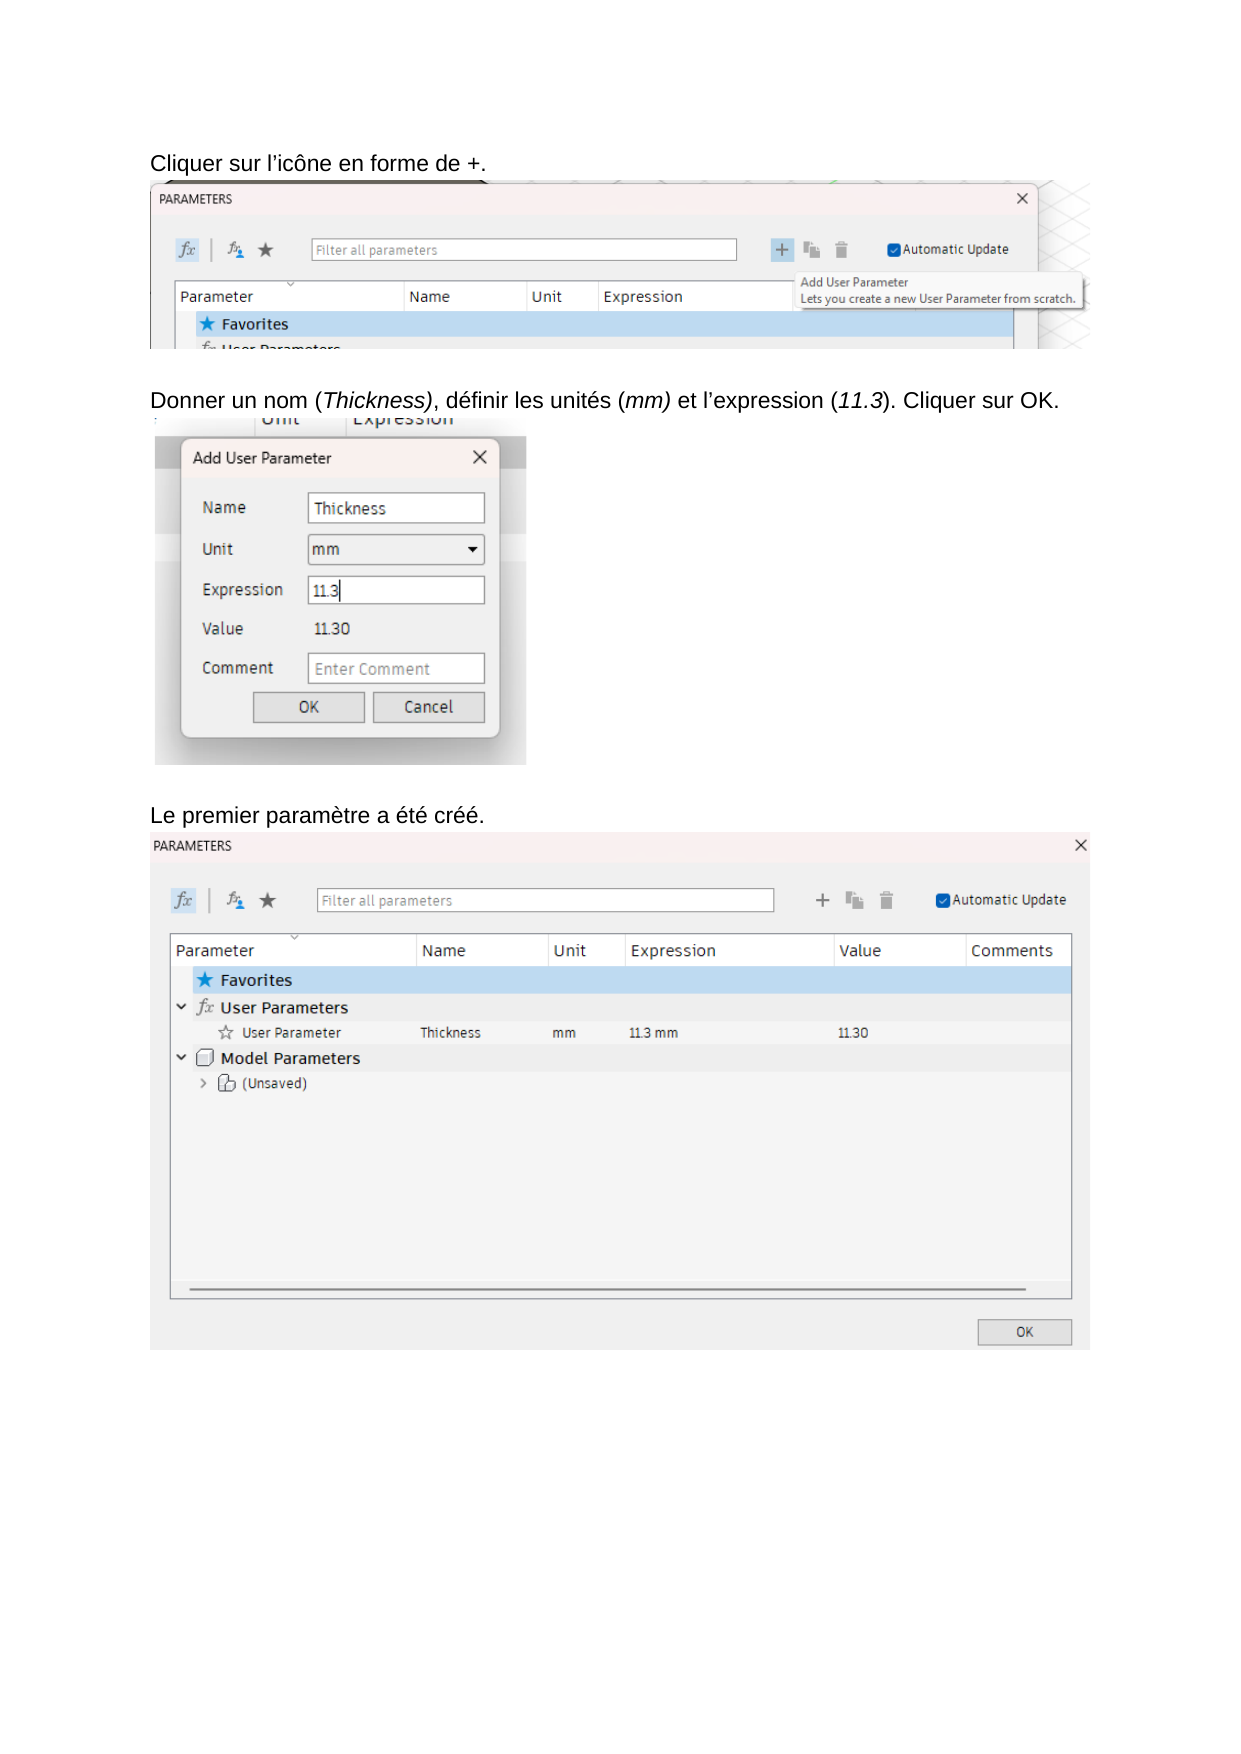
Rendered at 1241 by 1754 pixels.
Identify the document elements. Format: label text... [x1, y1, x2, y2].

text Cliquer sur l’icône en forme de +. [150, 150, 1090, 176]
picture [150, 832, 1091, 1350]
text Donner un nom (Thickness), définir les unités (mm) et l’expression (11.3). Cliquer sur OK. [150, 387, 1090, 413]
picture [150, 180, 1091, 349]
picture [154, 418, 527, 765]
text Le premier paramètre a été créé. [150, 802, 1090, 829]
